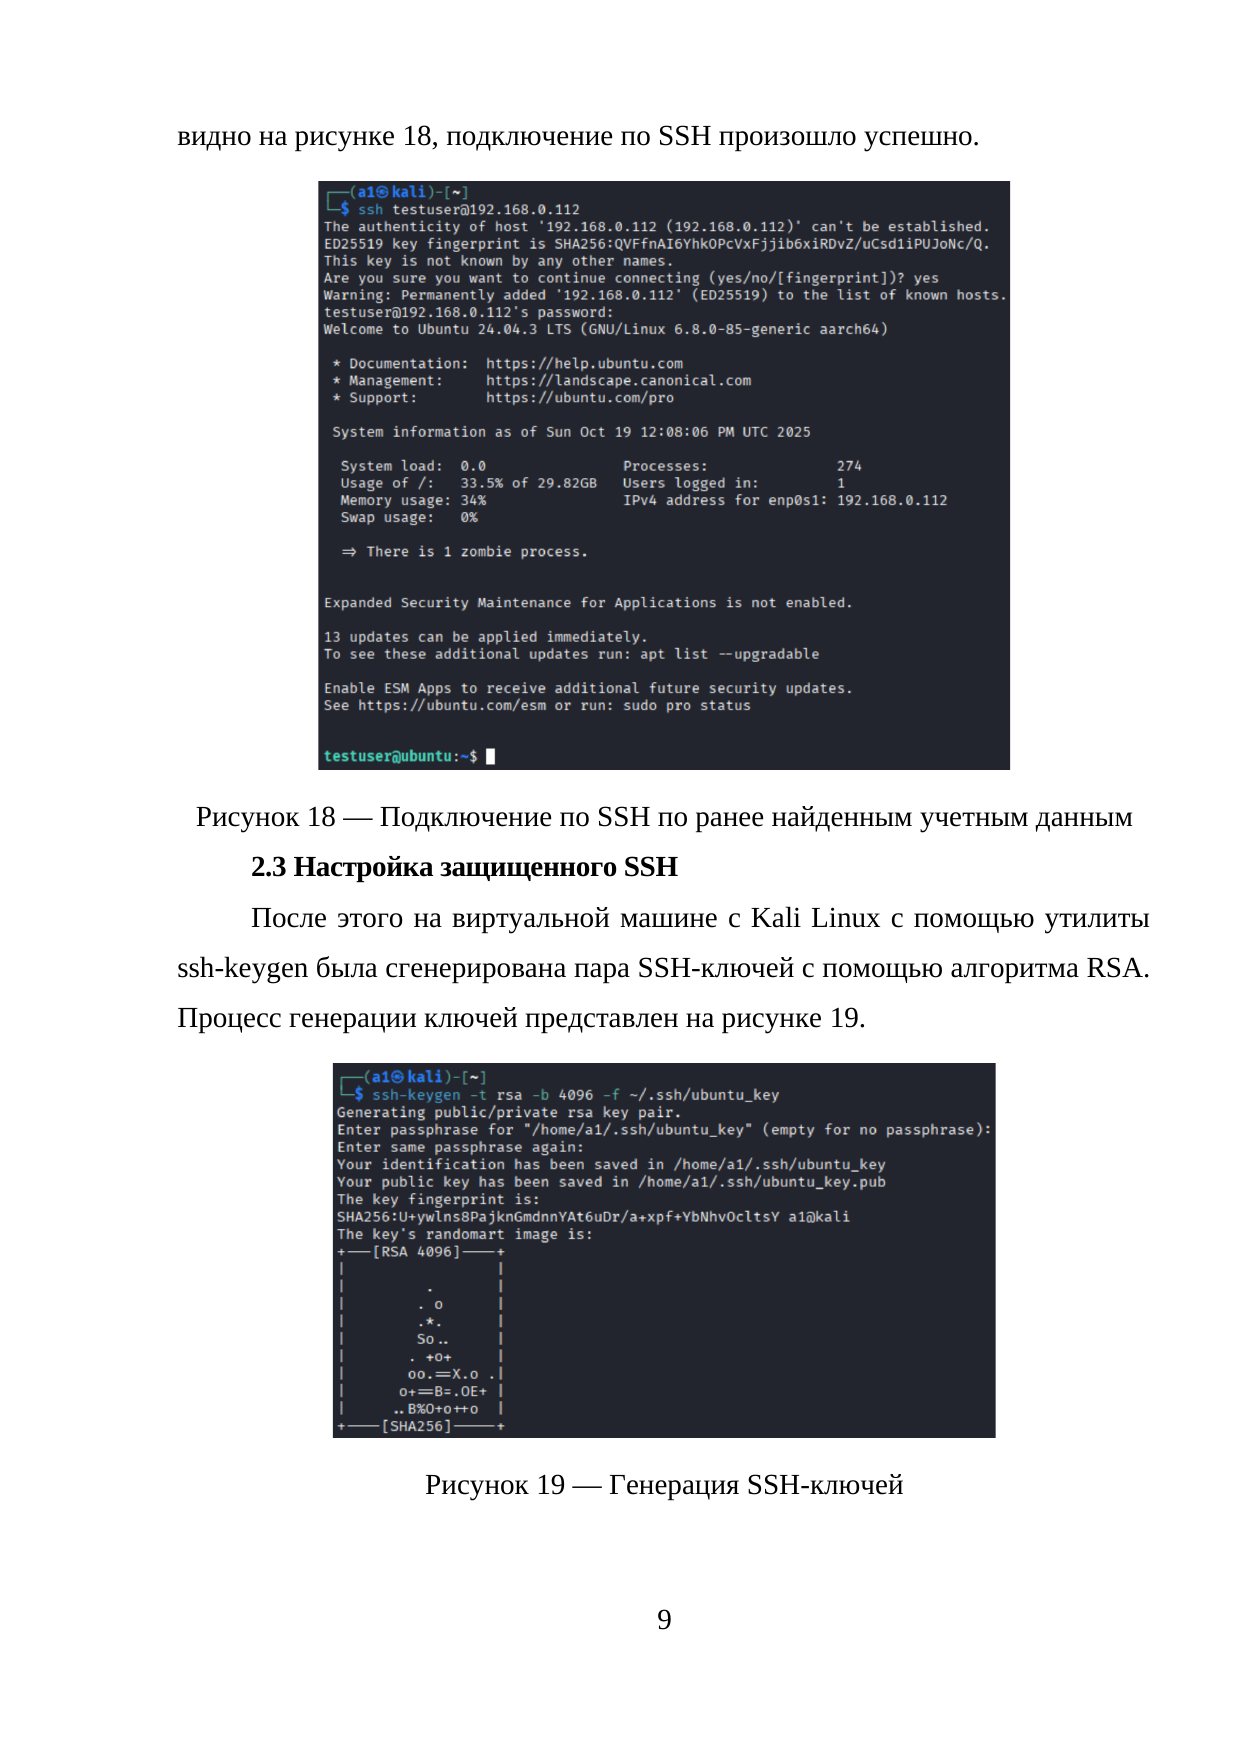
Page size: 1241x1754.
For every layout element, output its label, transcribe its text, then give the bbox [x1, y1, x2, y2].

picture [318, 181, 1011, 770]
text После этого на виртуальной машине с Kali Linux с помощью утилиты ssh-keygen была сгенерирована пара SSH-ключей с помощью алгоритма RSA. Процесс генерации ключей представлен на рисунке 19. [177, 900, 1152, 1034]
text Рисунок 19 — Генерация SSH-ключей [177, 1063, 1152, 1501]
subtitle Настройка защищенного SSH [177, 849, 1152, 883]
text Рисунок 18 — Подключение по SSH по ранее найденным учетным данным [177, 181, 1152, 833]
text видно на рисунке 18, подключение по SSH произошло успешно. [177, 118, 1152, 152]
picture [332, 1063, 996, 1438]
